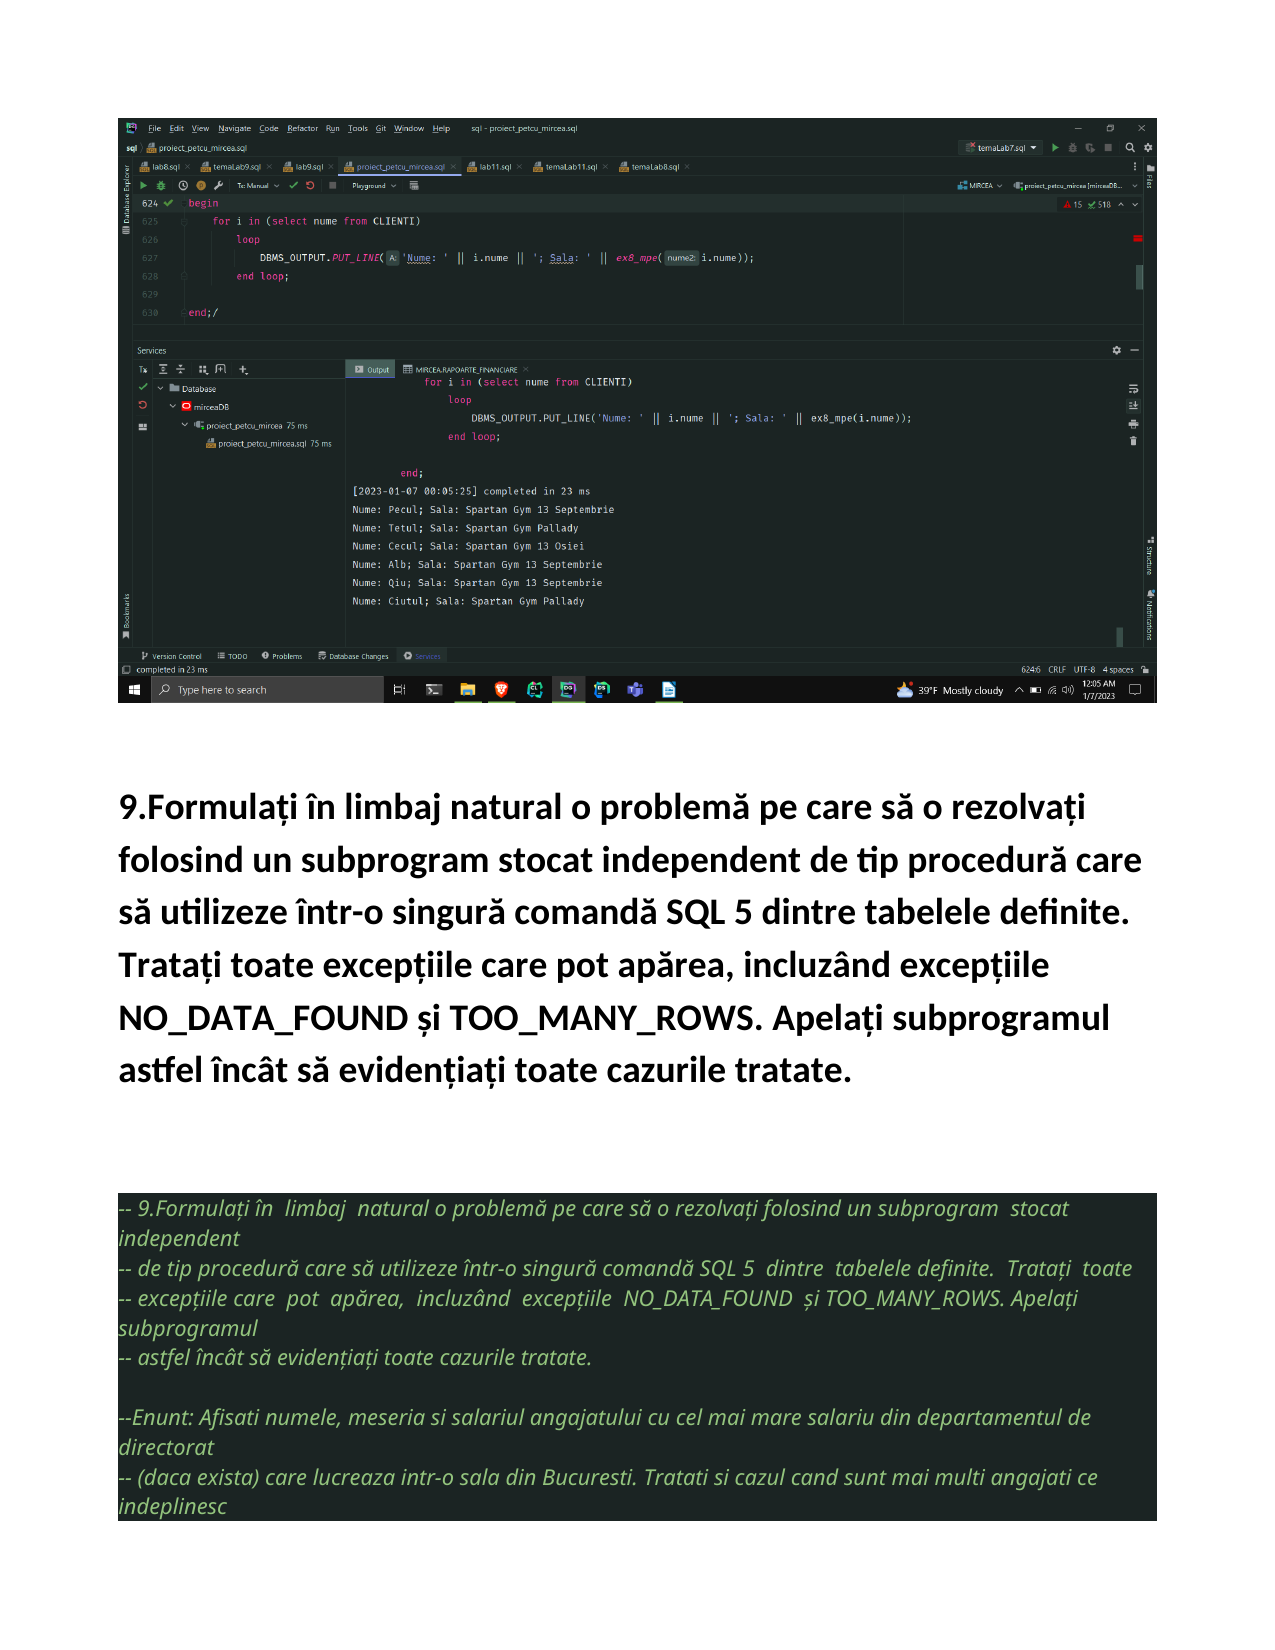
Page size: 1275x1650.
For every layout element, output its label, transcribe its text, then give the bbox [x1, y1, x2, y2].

picture [118, 118, 1157, 703]
text -- 9.Formulați în limbaj natural o problemă pe care să o rezolvați folosind un subprogram stocat independent -- de tip procedură care să utilizeze într-o singură comandă SQL 5 dintre tabelele definite. Tratați toate -- excepțiile care pot apărea, incluzând excepțiile NO_DATA_FOUND și TOO_MANY_ROWS. Apelați subprogramul -- astfel încât să evidențiați toate cazurile tratate. --Enunt: Afisati numele, meseria si salariul angajatului cu cel mai mare salariu din departamentul de directorat -- (daca exista) care lucreaza intr-o sala din Bucuresti. Tratati si cazul cand sunt mai multi angajati ce indeplinesc [118, 1193, 1157, 1521]
text 9.Formulați în limbaj natural o problemă pe care să o rezolvați folosind un subprogram stocat independent de tip procedură care să utilizeze într-o singură comandă SQL 5 dintre tabelele definite. Tratați toate excepțiile care pot apărea, incluzând excepțiile NO_DATA_FOUND și TOO_MANY_ROWS. Apelați subprogramul astfel încât să evidențiați toate cazurile tratate. [118, 783, 1157, 1092]
